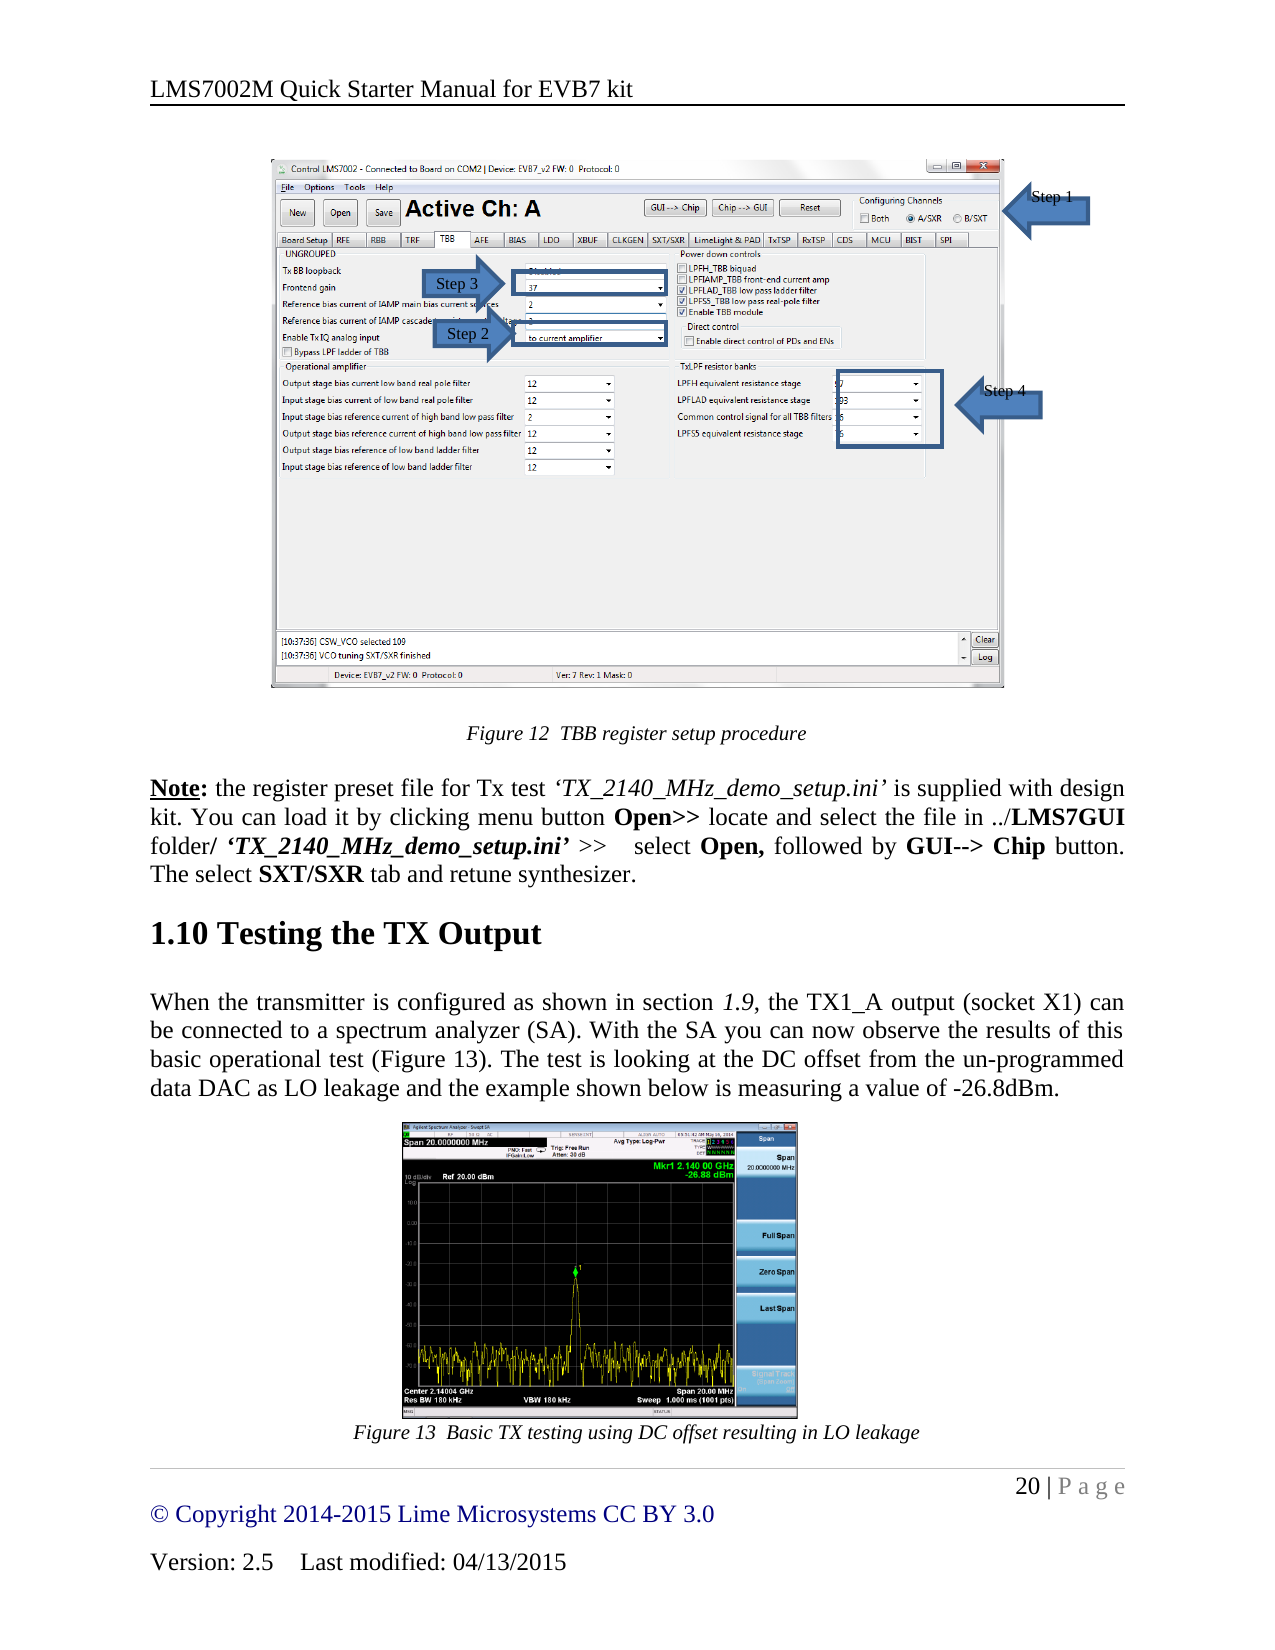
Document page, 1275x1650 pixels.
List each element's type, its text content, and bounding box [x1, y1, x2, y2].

text Figure 12 TBB register setup procedure [150, 720, 1125, 744]
subtitle Testing the TX Output [150, 913, 1125, 952]
text When the transmitter is configured as shown in section 1.9, the TX1_A output (socket X1) can be connected to a spectrum analyzer (SA). With the SA you can now observe the results of this basic operational test (Figure 13). The test is looking at the DC offset from the un-programmed data DAC as LO leakage and the example shown below is measuring a value of -26.8dBm. [150, 987, 1125, 1102]
text Figure 13 Basic TX testing using DC offset resulting in LO leakage [150, 1102, 1125, 1444]
text Note: the register preset file for Tx test ‘TX_2140_MHz_demo_setup.ini’ is supplied with design kit. You can load it by clicking menu button Open>> locate and select the file in ../LMS7GUI folder/ ‘TX_2140_MHz_demo_setup.ini’ >> select Open, followed by GUI--> Chip button. The select SXT/SXR tab and retune synthesizer. [150, 773, 1125, 888]
picture [402, 1122, 798, 1419]
picture [271, 159, 1005, 688]
